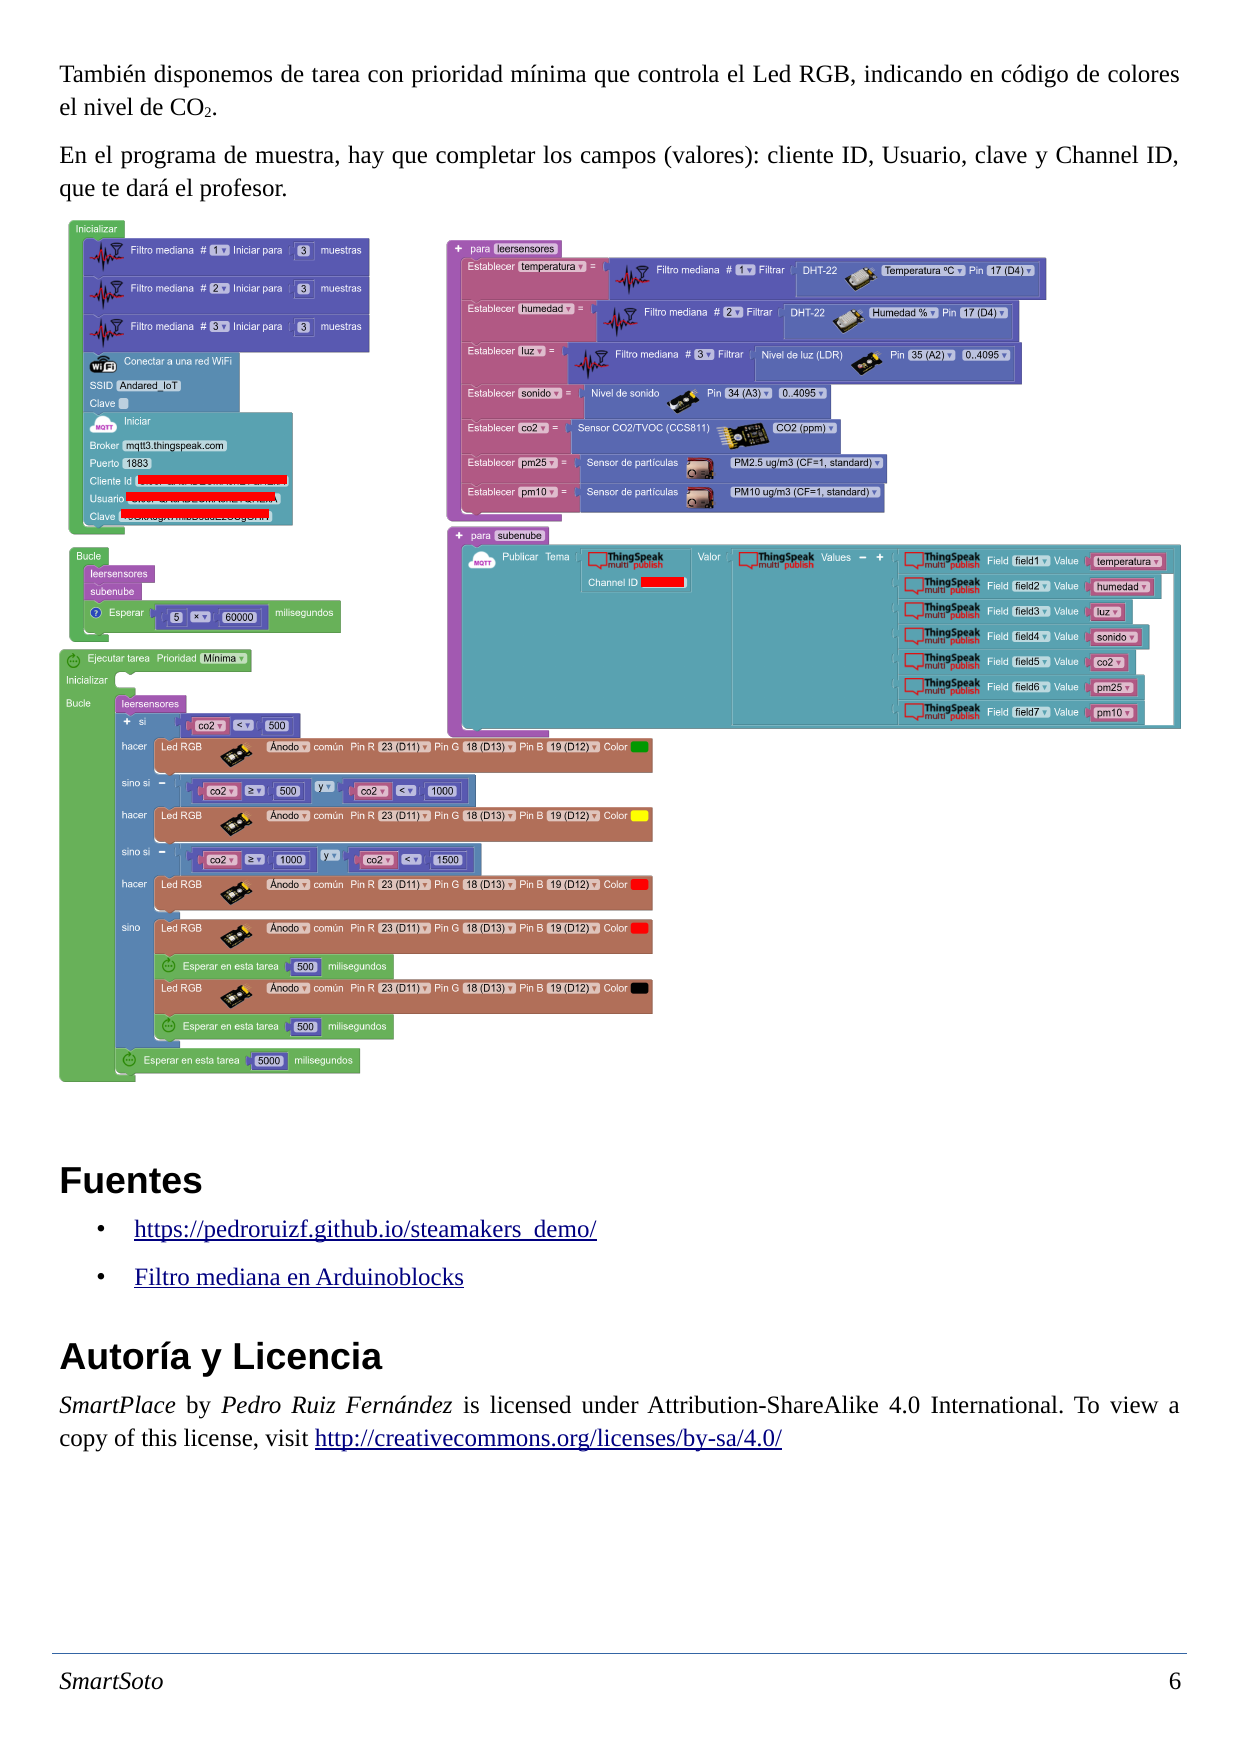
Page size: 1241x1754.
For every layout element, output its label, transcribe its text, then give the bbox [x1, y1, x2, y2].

subtitle Fuentes [59, 1159, 1181, 1202]
list https://pedroruizf.github.io/steamakers_demo/ [97, 1214, 1181, 1243]
list Filtro mediana en Arduinoblocks [97, 1262, 1181, 1291]
text En el programa de muestra, hay que completar los campos (valores): cliente ID, Usuario, clave y Channel ID, que te dará el profesor. [59, 140, 1181, 201]
subtitle Autoría y Licencia [59, 1334, 1181, 1378]
text SmartPlace by Pedro Ruiz Fernández is licensed under Attribution-ShareAlike 4.0 International. To view a copy of this license, visit http://creativecommons.org/licenses/by-sa/4.0/ [59, 1390, 1181, 1452]
text También disponemos de tarea con prioridad mínima que controla el Led RGB, indicando en código de colores el nivel de CO2. [59, 59, 1181, 121]
